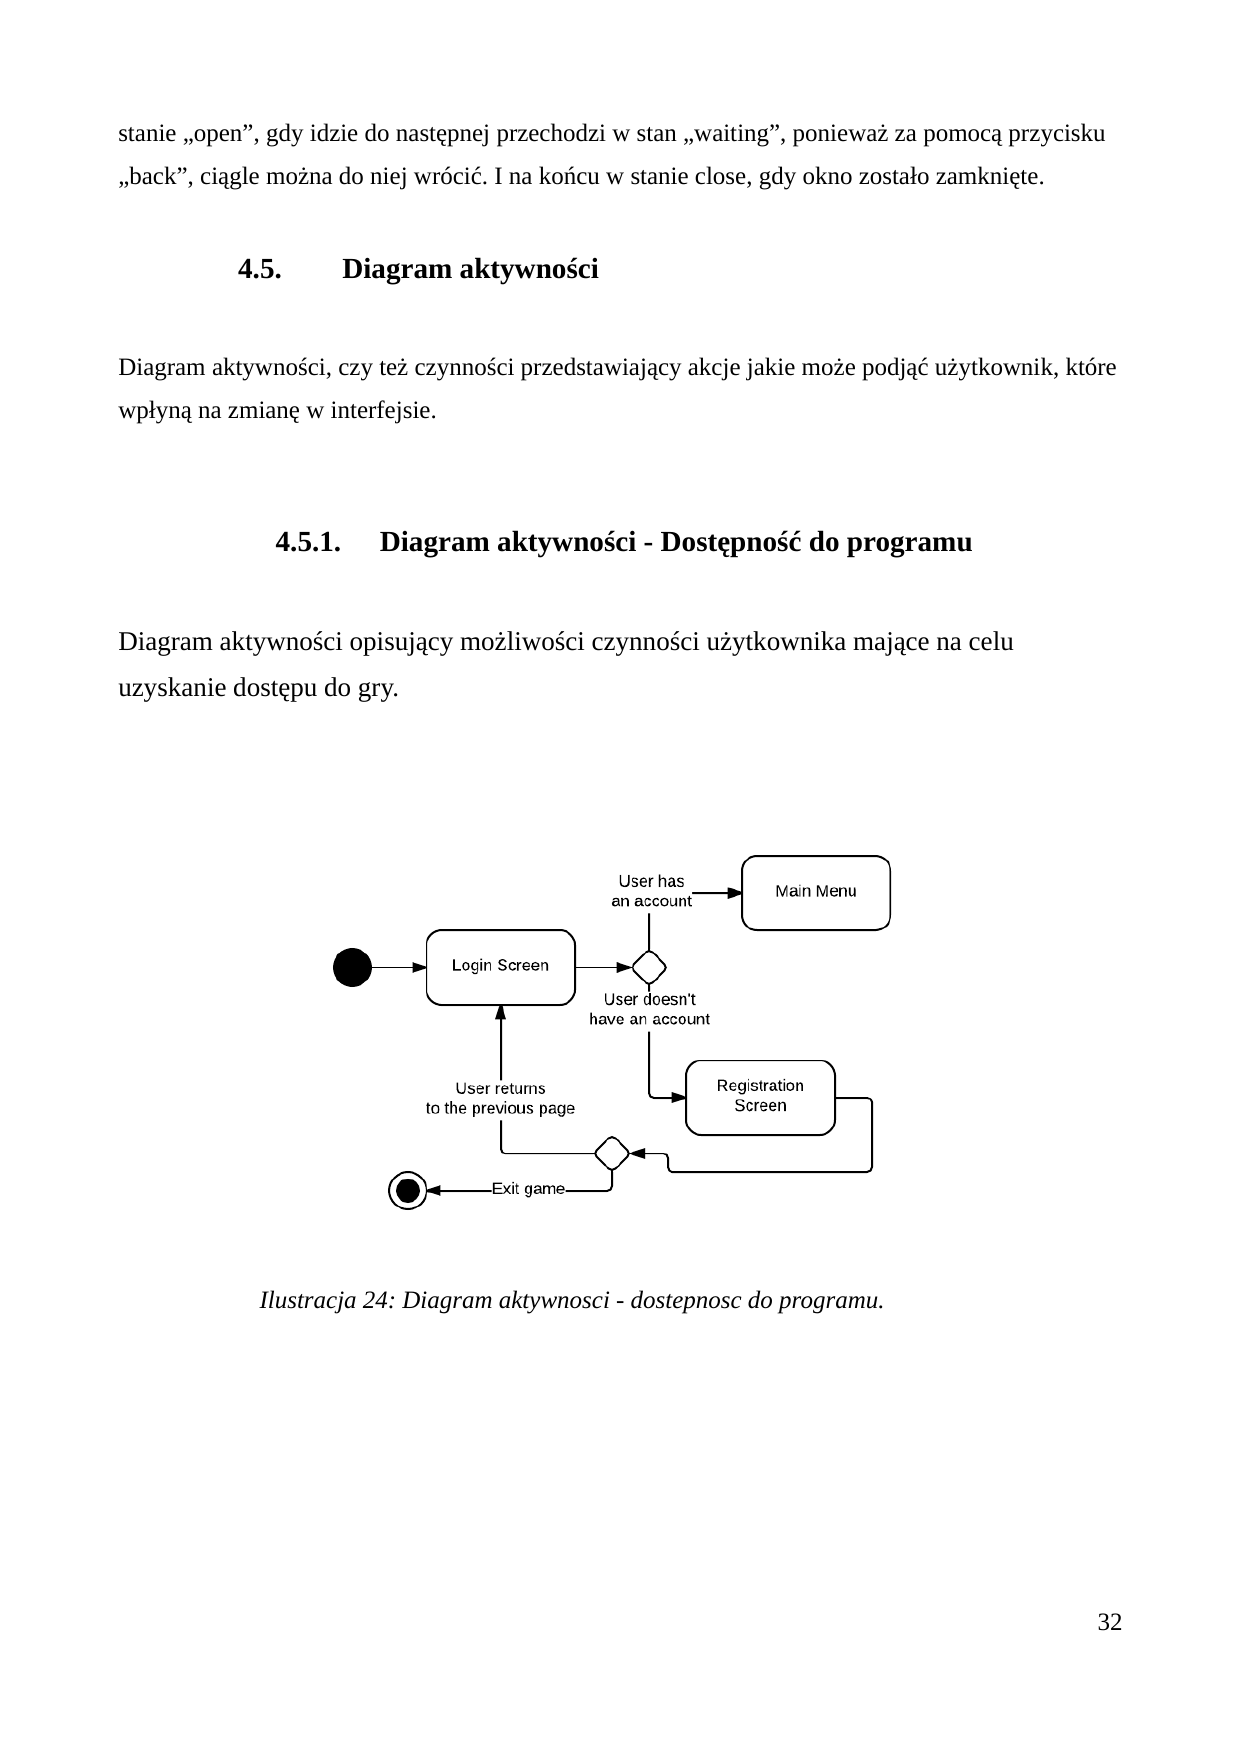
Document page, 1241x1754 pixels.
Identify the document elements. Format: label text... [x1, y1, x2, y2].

text Diagram aktywności opisujący możliwości czynności użytkownika mające na celu uzyskanie dostępu do gry. [118, 625, 1122, 703]
text Diagram aktywności, czy też czynności przedstawiający akcje jakie może podjąć użytkownik, które wpłyną na zmianę w interfejsie. [118, 352, 1122, 423]
picture [259, 782, 967, 1286]
text Ilustracja 24: Diagram aktywnosci - dostepnosc do programu. [259, 1286, 966, 1314]
text stanie „open”, gdy idzie do następnej przechodzi w stan „waiting”, ponieważ za pomocą przycisku „back”, ciągle można do niej wrócić. I na końcu w stanie close, gdy okno zostało zamknięte. [118, 118, 1122, 190]
list Diagram aktywności [231, 251, 1122, 284]
list Diagram aktywności - Dostępność do programu [268, 524, 1122, 558]
